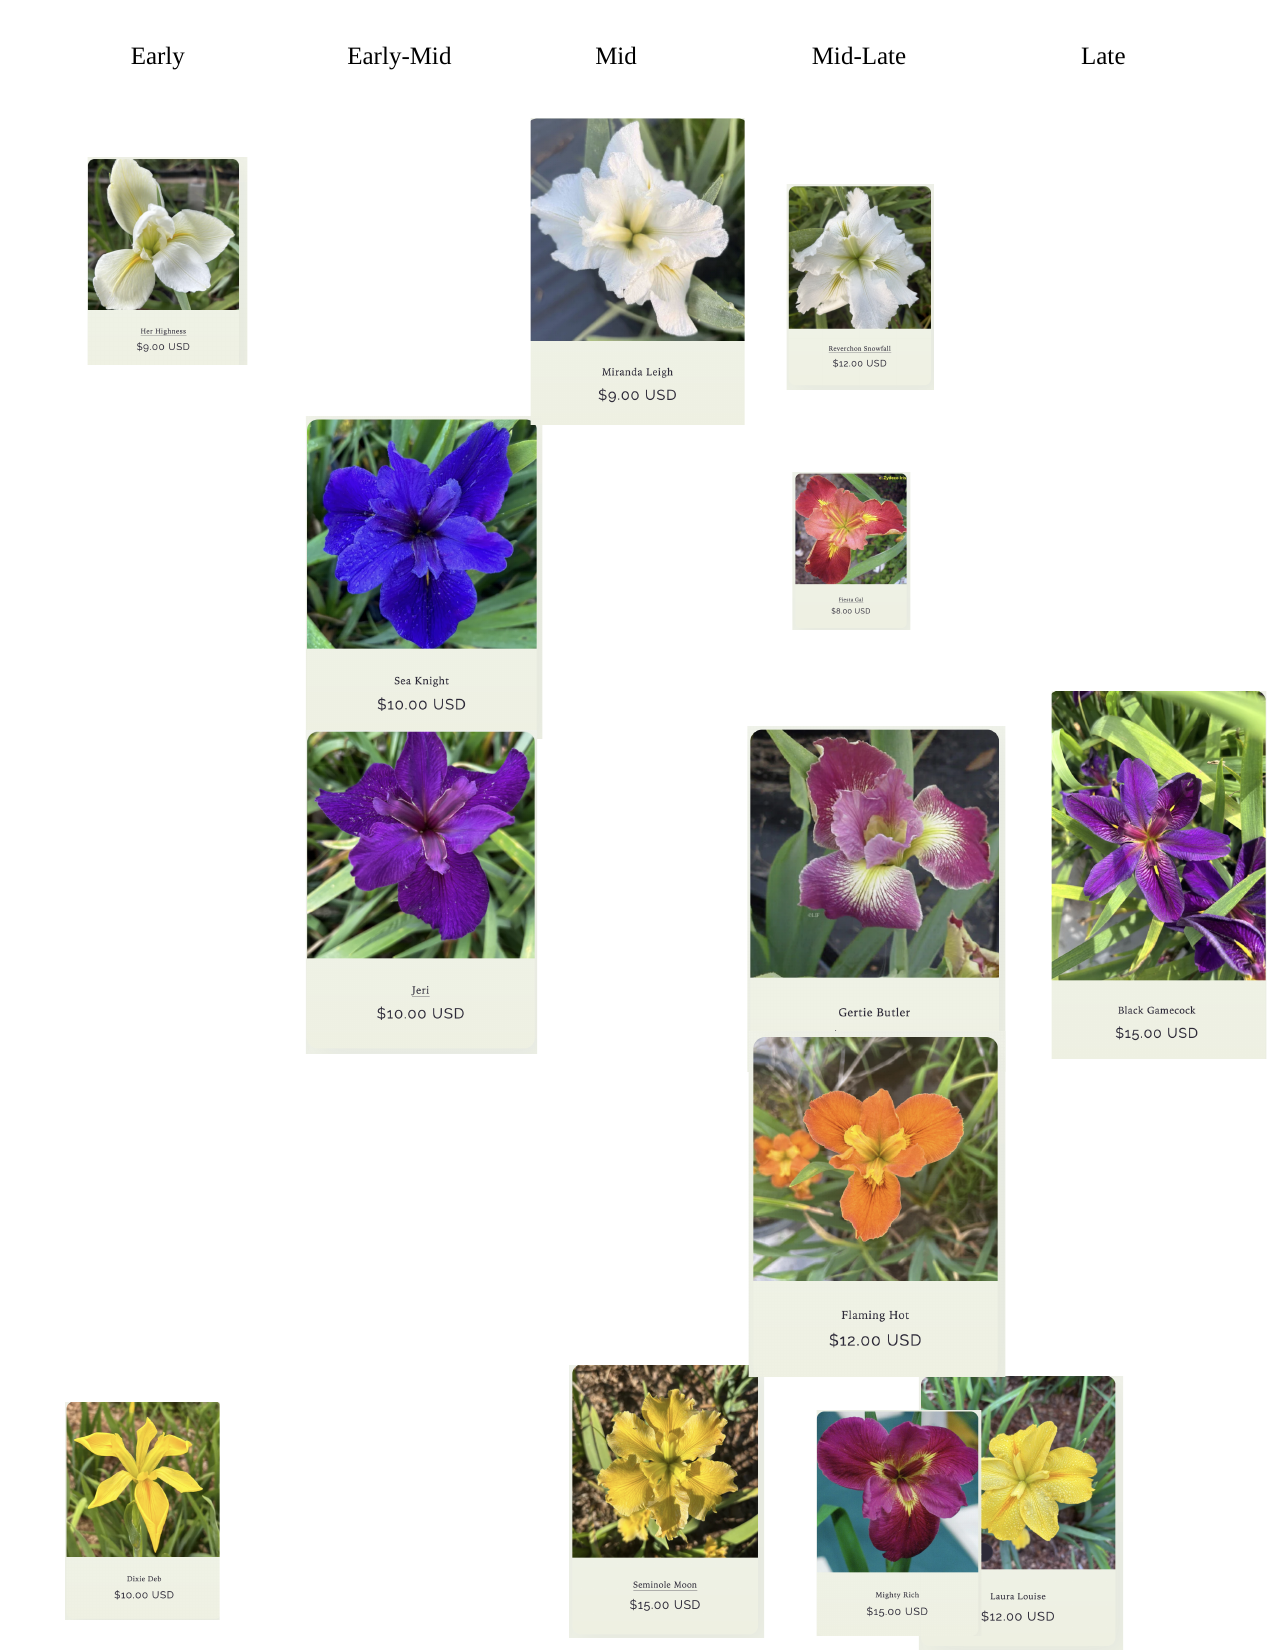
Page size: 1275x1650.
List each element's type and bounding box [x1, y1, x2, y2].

picture [65, 1402, 220, 1620]
picture [792, 472, 911, 630]
picture [1051, 691, 1267, 1059]
picture [87, 157, 248, 365]
picture [305, 118, 745, 1054]
picture [569, 726, 1124, 1650]
picture [786, 184, 934, 390]
